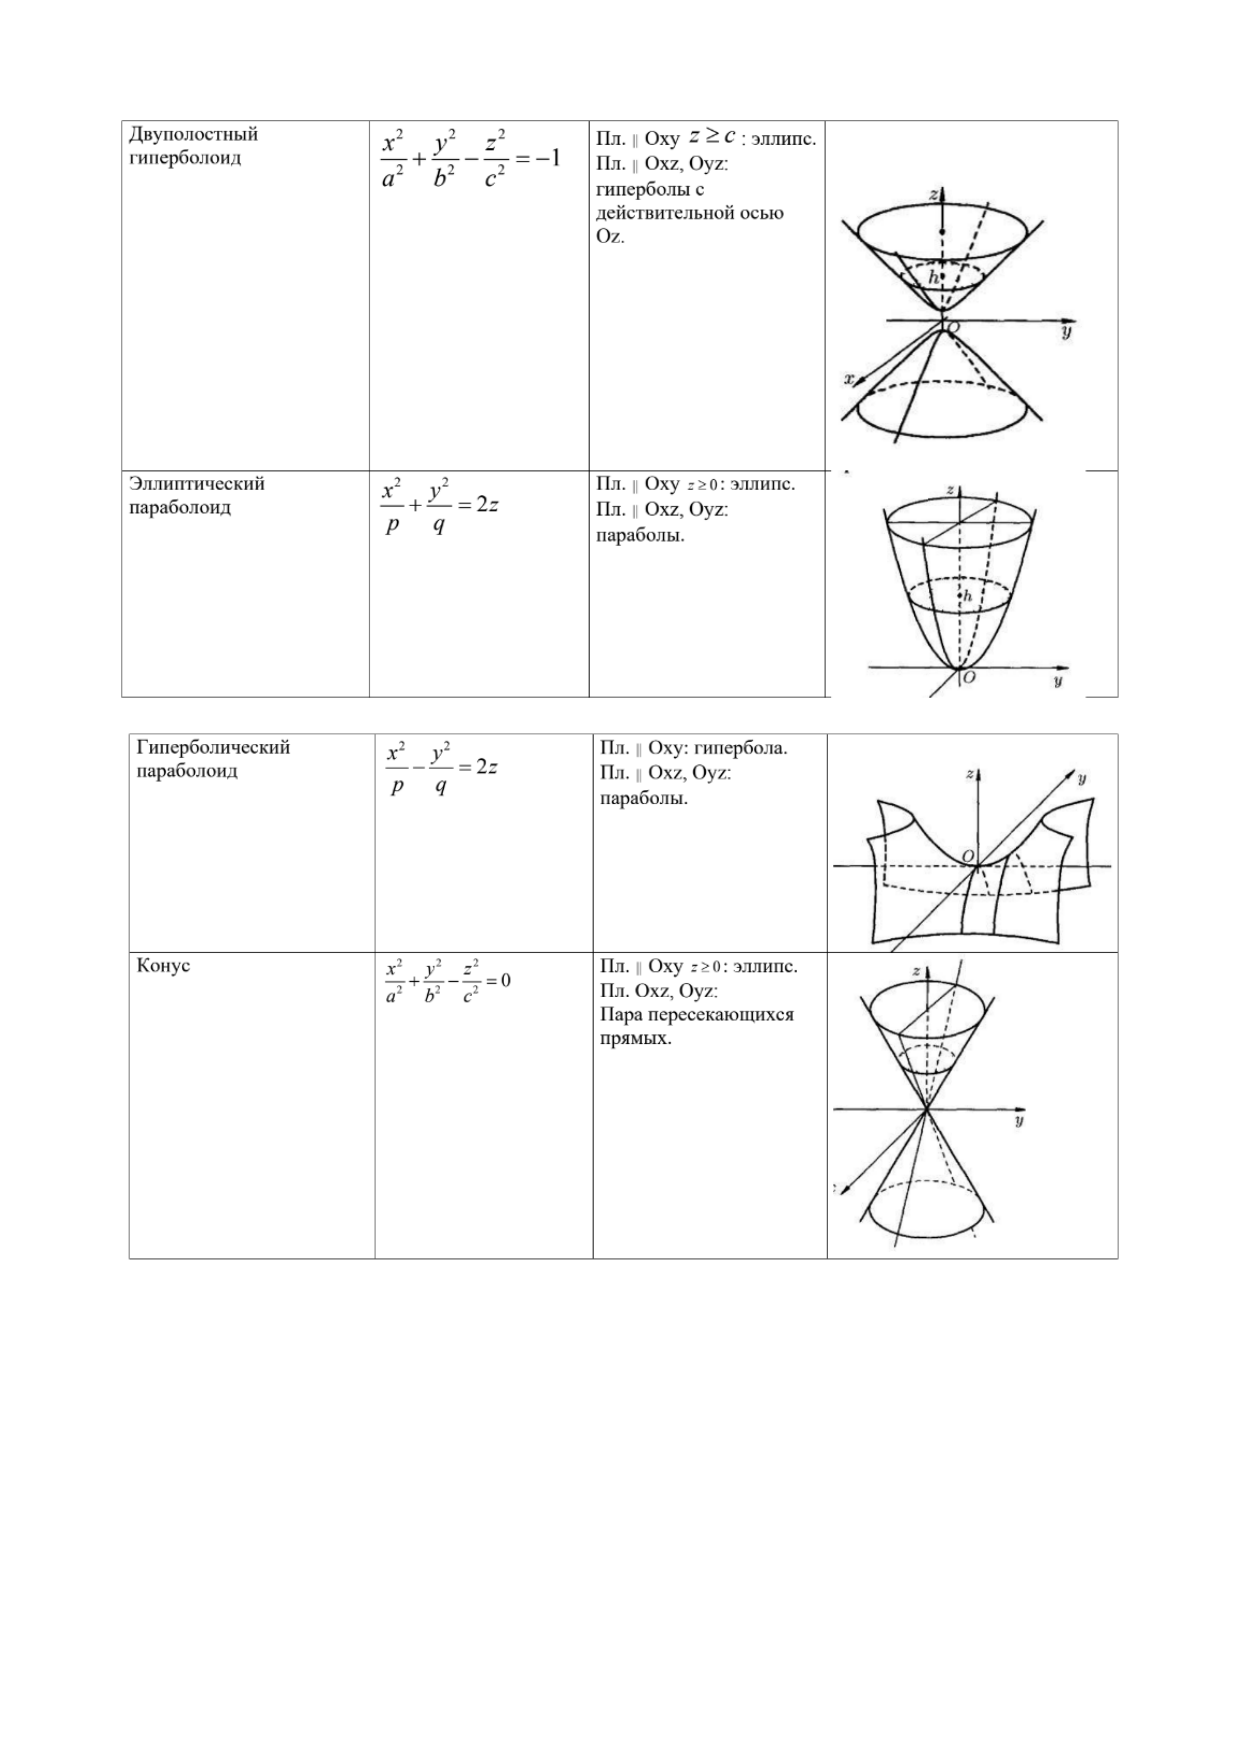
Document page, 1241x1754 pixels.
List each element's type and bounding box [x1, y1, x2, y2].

picture [118, 728, 1123, 1267]
picture [118, 118, 1123, 701]
